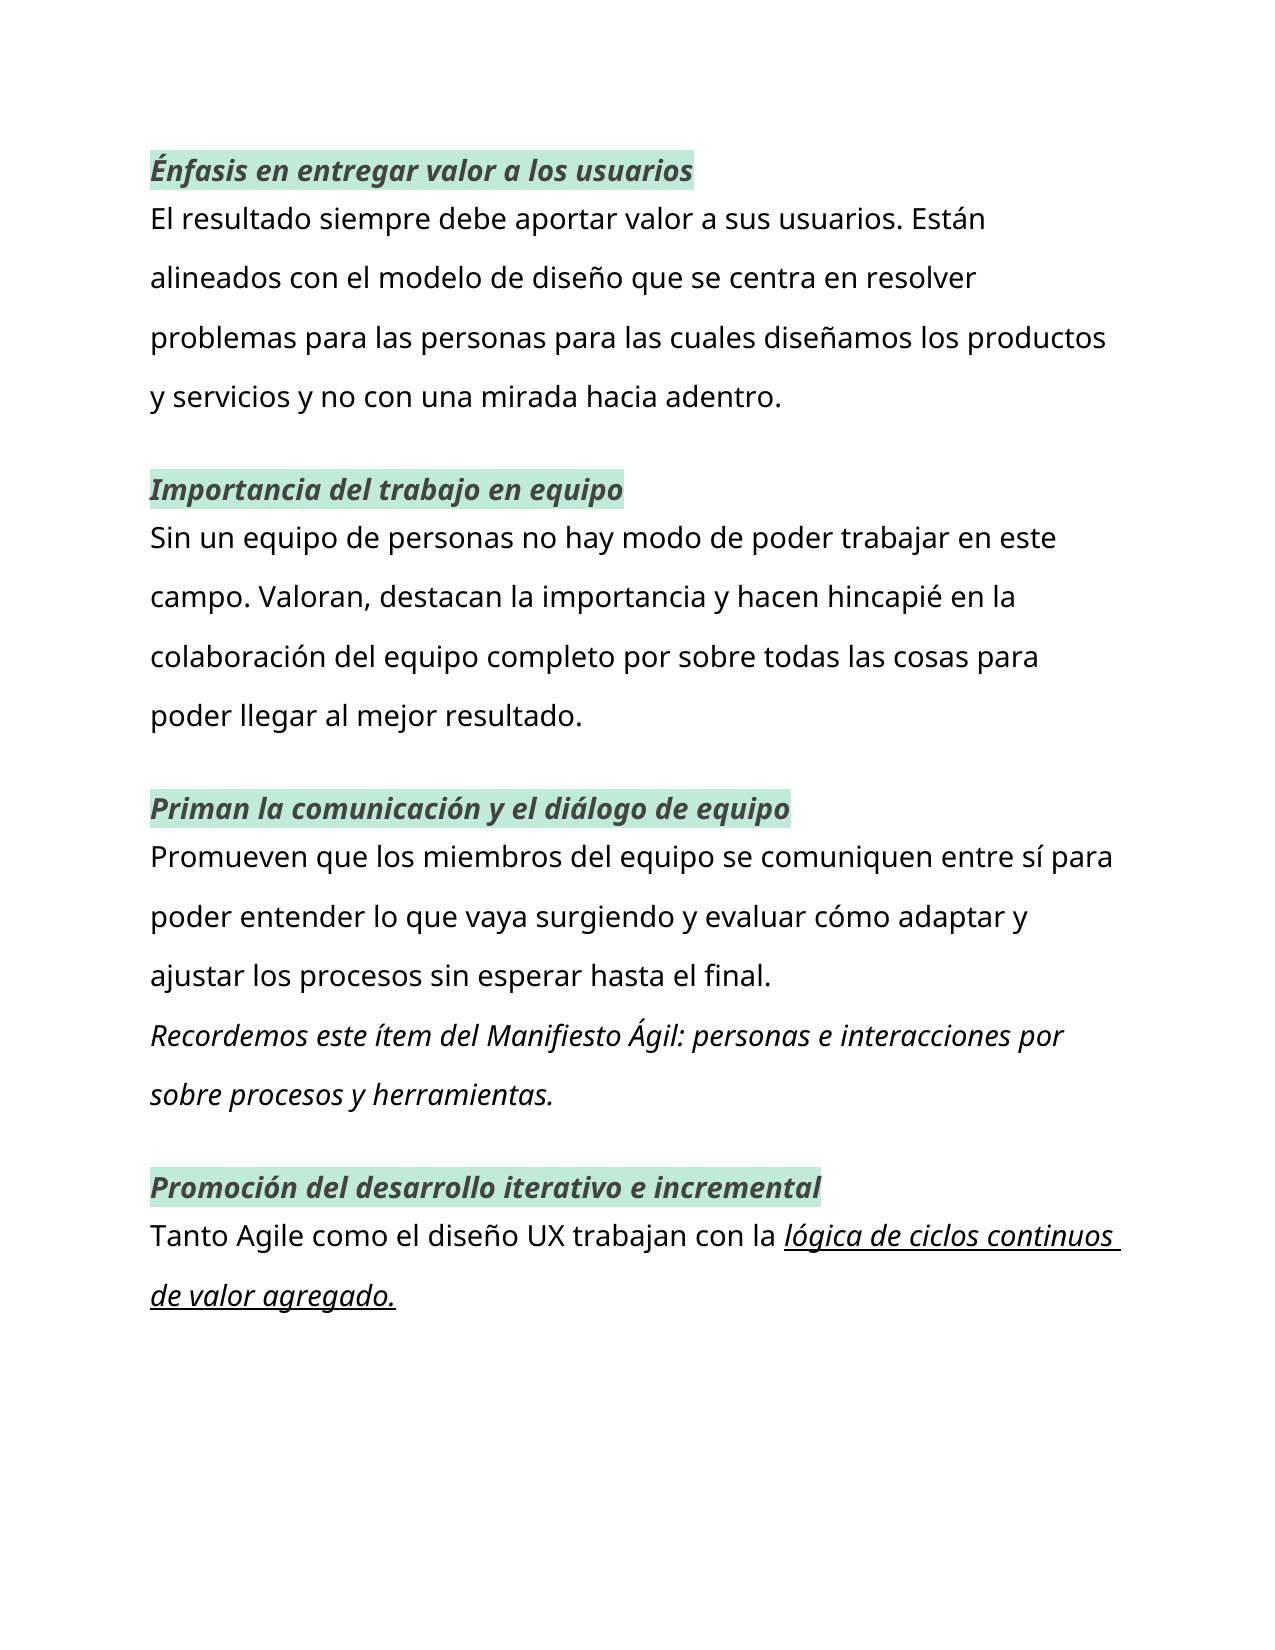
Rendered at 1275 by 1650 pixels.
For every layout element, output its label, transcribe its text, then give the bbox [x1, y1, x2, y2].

text Recordemos este ítem del Manifiesto Ágil: personas e interacciones por sobre procesos y herramientas. [150, 1015, 1125, 1114]
text Promueven que los miembros del equipo se comuniquen entre sí para poder entender lo que vaya surgiendo y evaluar cómo adaptar y ajustar los procesos sin esperar hasta el final. [150, 837, 1125, 995]
text El resultado siempre debe aportar valor a sus usuarios. Están alineados con el modelo de diseño que se centra en resolver problemas para las personas para las cuales diseñamos los productos y servicios y no con una mirada hacia adentro. [150, 198, 1125, 416]
subtitle Priman la comunicación y el diálogo de equipo [150, 788, 1125, 828]
subtitle Importancia del trabajo en equipo [624, 469, 1125, 509]
subtitle Énfasis en entregar valor a los usuarios [694, 150, 1125, 190]
text Tanto Agile como el diseño UX trabajan con la lógica de ciclos continuos de valor agregado. [150, 1215, 1125, 1314]
subtitle Promoción del desarrollo iterativo e incremental [821, 1167, 1125, 1207]
text Sin un equipo de personas no hay modo de poder trabajar en este campo. Valoran, destacan la importancia y hacen hincapié en la colaboración del equipo completo por sobre todas las cosas para poder llegar al mejor resultado. [150, 517, 1125, 735]
